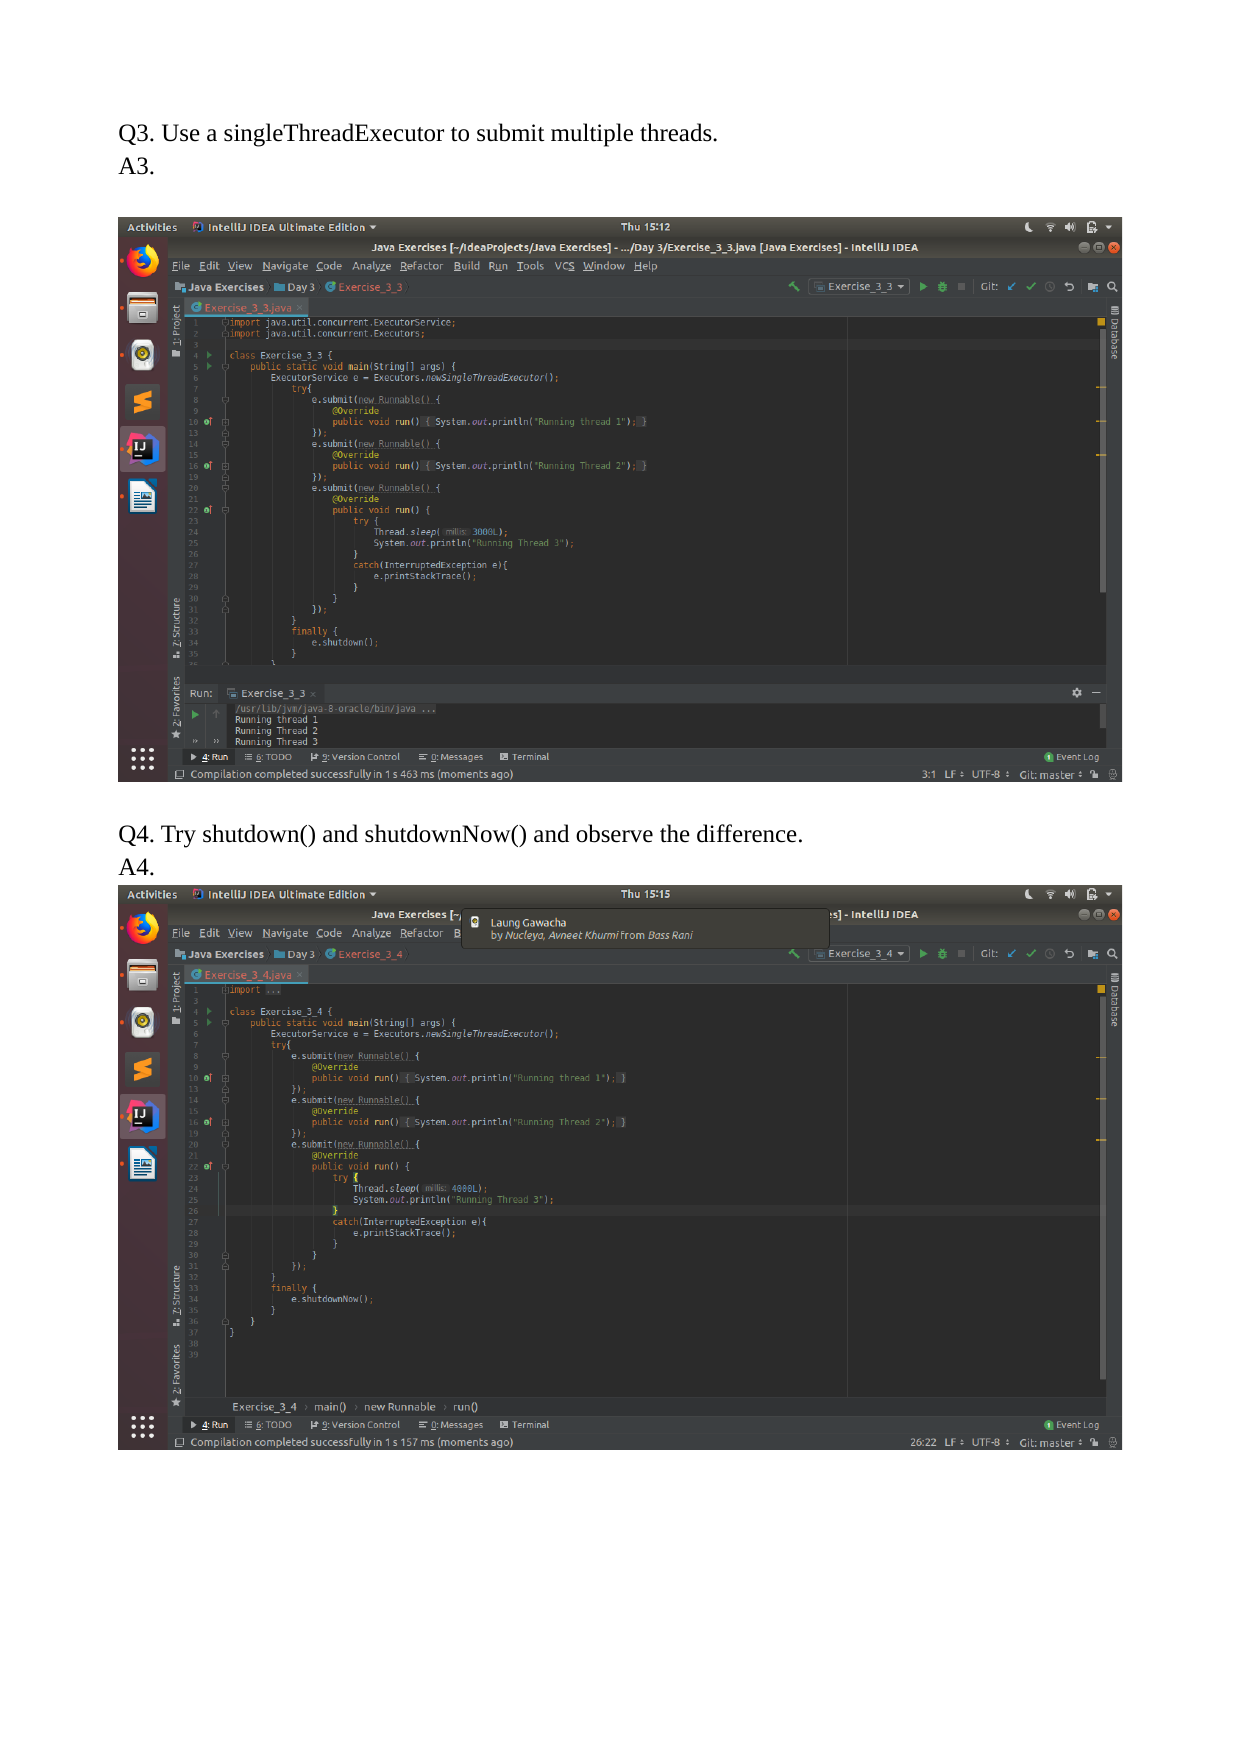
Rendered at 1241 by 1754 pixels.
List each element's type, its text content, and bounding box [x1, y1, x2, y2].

text A3. [118, 151, 1122, 180]
text Q3. Use a singleThreadExecutor to submit multiple threads. [118, 118, 1122, 147]
text A4. [118, 852, 1122, 881]
picture [118, 217, 1123, 782]
text Q4. Try shutdown() and shutdownNow() and observe the difference. [118, 819, 1122, 848]
picture [118, 885, 1123, 1450]
